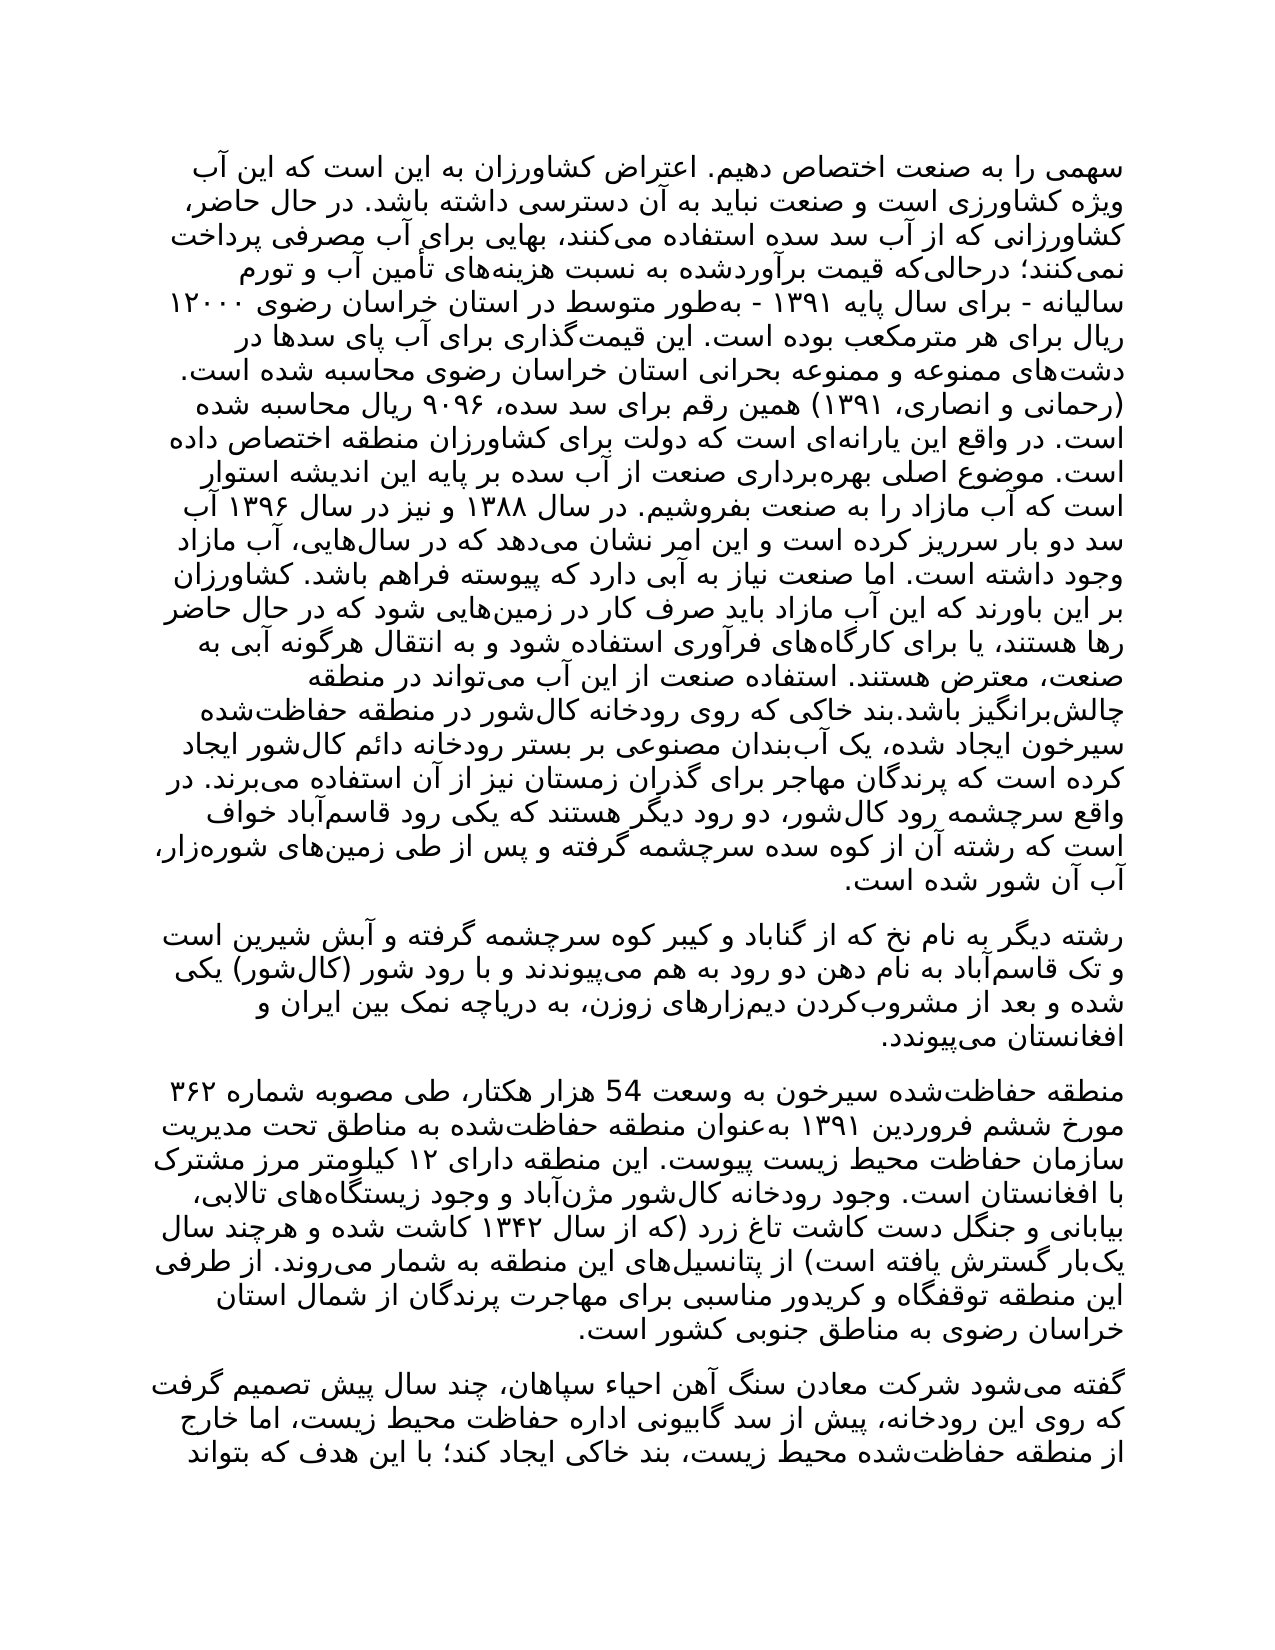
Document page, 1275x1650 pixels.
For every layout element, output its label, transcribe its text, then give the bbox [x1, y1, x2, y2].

text منطقه حفاظت‌شده سیرخون به وسعت 54 هزار هکتار، طی مصوبه شماره ۳۶۲ مورخ ششم فروردین ۱۳۹۱ به‌عنوان منطقه حفاظت‌شده به مناطق تحت مدیریت سازمان حفاظت محیط‌ زیست پیوست. این منطقه دارای ۱۲ کیلومتر مرز مشترک با افغانستان است. وجود رودخانه کال‌شور مژن‌آباد و وجود زیستگاه‌های تالابی، بیابانی و جنگل دست کاشت تاغ زرد (که از سال ۱۳۴۲ کاشت شده و هرچند سال یک‌بار گسترش یافته است) از پتانسیل‌های این منطقه به شمار می‌روند. از طرفی این منطقه توقفگاه و کریدور مناسبی برای مهاجرت پرندگان از شمال استان خراسان رضوی به مناطق جنوبی کشور است. [150, 1074, 1125, 1346]
text به نظر می‌آید که سد سده از همان زمان طراحی، برای مصرف کشاورزی برنامه‌ریزی شده است. اینک از آب تخصیص‌یافته برای کشاورزی نمی‌توانیم سهمی را به صنعت اختصاص دهیم. اعتراض کشاورزان به این است که این آب ویژه کشاورزی است و صنعت نباید به آن دسترسی داشته باشد. در حال حاضر، کشاورزانی که از آب سد سده استفاده می‌کنند، بهایی برای آب مصرفی پرداخت نمی‌کنند؛ درحالی‌که قیمت برآورد‌شده به نسبت هزینه‌های تأمین آب و تورم سالیانه - برای سال پایه ۱۳۹۱ - به‌طور متوسط در استان خراسان رضوی ۱۲۰۰۰ ریال برای هر مترمکعب بوده است. این قیمت‌گذاری برای آب پای سدها در دشت‌های ممنوعه و ممنوعه بحرانی استان خراسان رضوی محاسبه شده است. (رحمانی و انصاری، ۱۳۹۱) همین رقم برای سد سده، ۹۰۹۶ ریال محاسبه شده است. در واقع این یارانه‌ای است که دولت برای کشاورزان منطقه اختصاص داده است. موضوع اصلی بهره‌برداری صنعت از آب سده بر پایه این اندیشه استوار است که آب مازاد را به صنعت بفروشیم. در سال ۱۳۸۸ و نیز در سال ۱۳۹۶ آب سد دو بار سرریز کرده است و این امر نشان می‌دهد که در سال‌هایی، آب مازاد وجود داشته است. اما صنعت نیاز به آبی دارد که پیوسته فراهم باشد. کشاورزان بر این باورند که این آب مازاد باید صرف کار در زمین‌هایی شود که در حال حاضر رها هستند، یا برای کارگاه‌های فرآوری استفاده شود و به انتقال هرگونه آبی به صنعت، معترض هستند. استفاده صنعت از این آب می‌تواند در منطقه چالش‌برانگیز باشد.بند خاکی که روی رودخانه کال‌شور در منطقه حفاظت‌شده سیرخون ایجاد شده، یک آب‌بندان مصنوعی بر بستر رودخانه دائم کال‌شور ایجاد کرده است که پرندگان مهاجر برای گذران زمستان نیز از آن استفاده می‌برند. در واقع سرچشمه رود کال‌شور، دو رود دیگر هستند که یکی رود قاسم‌آباد خواف است که رشته آن از کوه سده سرچشمه گرفته و پس از طی زمین‌های شوره‌زار، آب آن شور شده است. [150, 150, 1125, 897]
text گفته می‌شود شرکت معادن سنگ ‌آهن احیاء سپاهان، چند سال پیش تصمیم گرفت که روی این رودخانه، پیش از سد گابیونی اداره حفاظت محیط‌ زیست، اما خارج از منطقه حفاظت‌شده محیط‌ زیست، بند خاکی ایجاد کند؛ با این هدف که بتواند این آب را به سایت صنعتی خود منتقل کند. بعدها، اداره حفاظت محیط‌ زیست، مانع از این انتقال شده است، با این استدلال که این انتقال، بدون شک روی میزان آب رودخانه کال‌شور اثر خواهد گذاشت و منطقه را با یک تهدید جدی روبرو می‌سازد. [150, 1367, 1125, 1469]
text رشته دیگر به نام نخ که از گناباد و کیبر کوه سرچشمه گرفته و آبش شیرین است و تک قاسم‌آباد به نام دهن دو رود به هم می‌پیوندند و با رود شور (کال‌شور) یکی شده و بعد از مشروب‌کردن دیم‌زارهای زوزن، به دریاچه نمک بین ایران و افغانستان می‌پیوندد. [150, 918, 1125, 1054]
